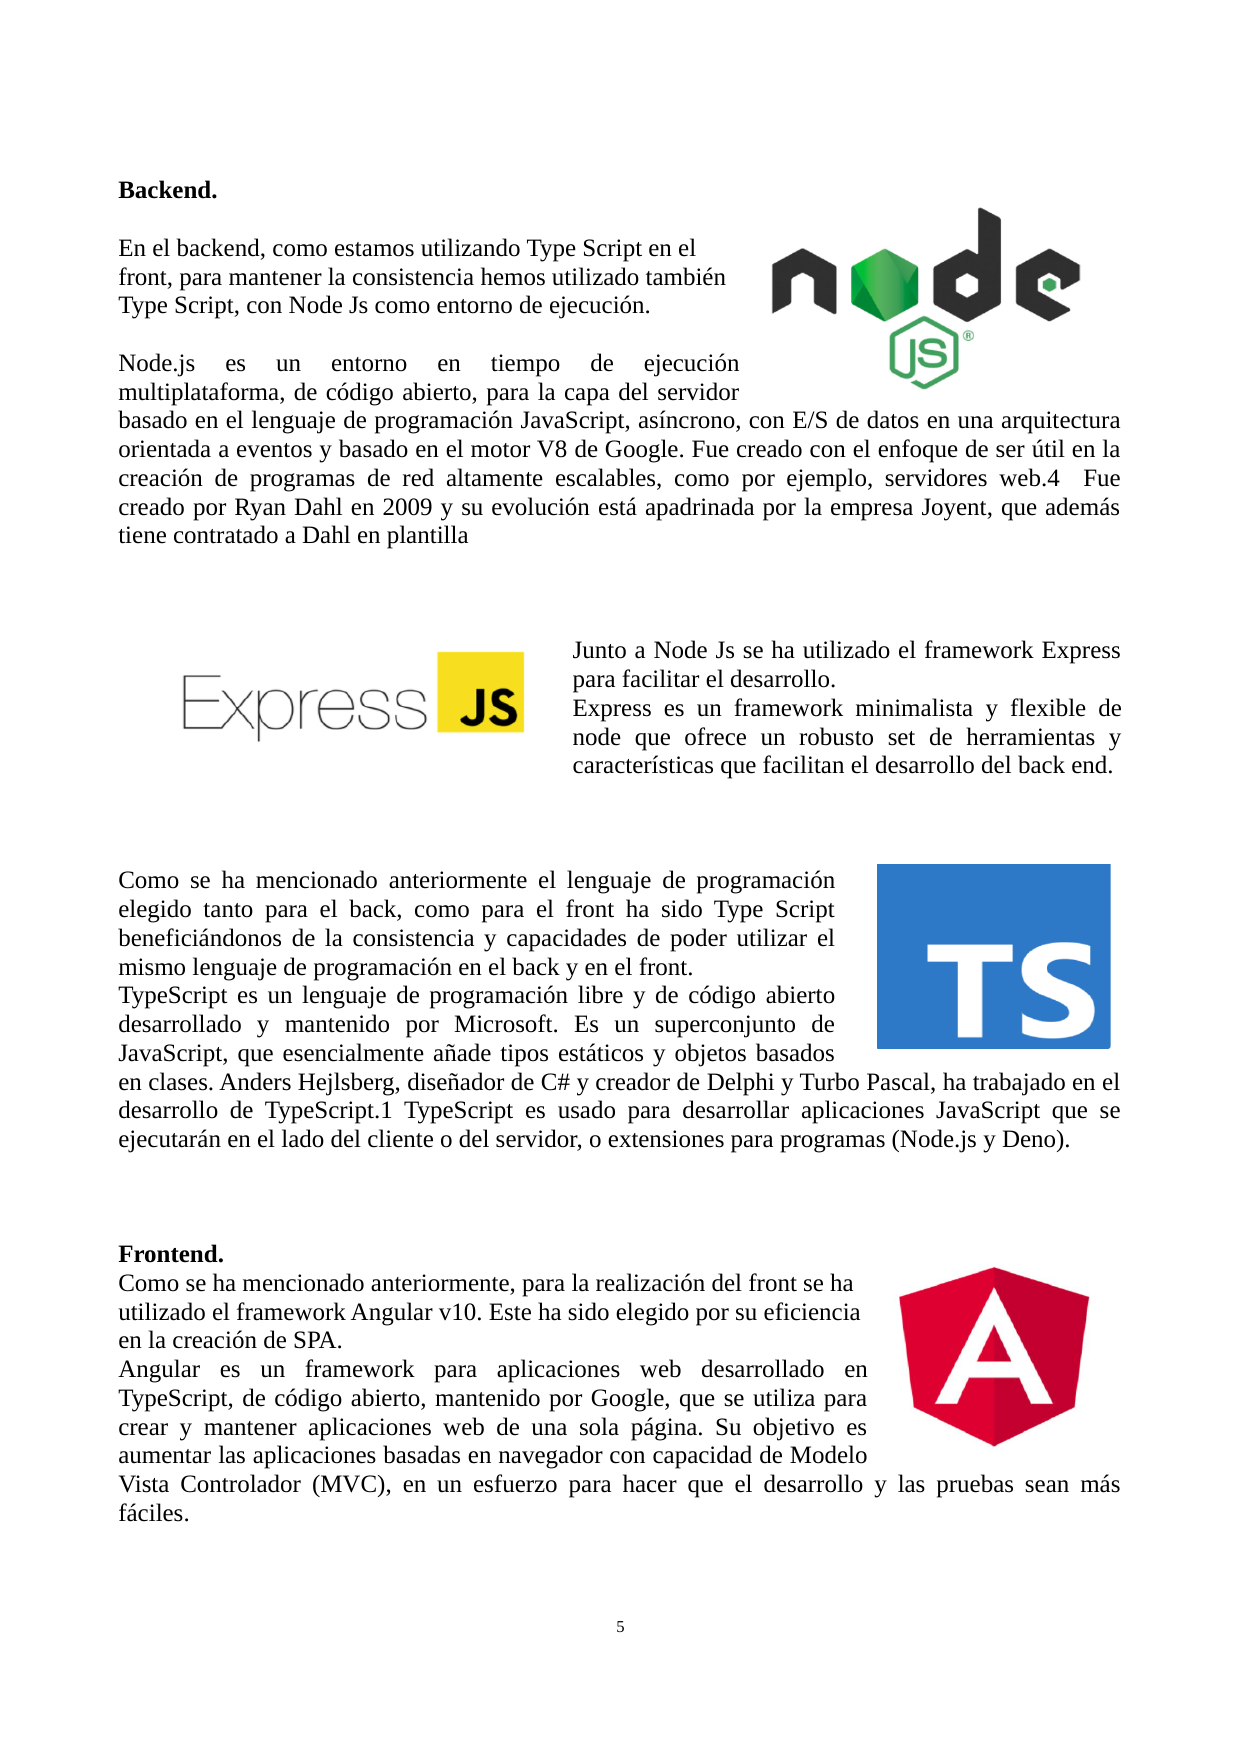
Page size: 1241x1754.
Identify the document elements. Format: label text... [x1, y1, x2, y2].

text Junto a Node Js se ha utilizado el framework Express para facilitar el desarrollo. [573, 636, 1122, 693]
text Node.js es un entorno en tiempo de ejecución multiplataforma, de código abierto, para la capa del servidor basado en el lenguaje de programación JavaScript, asíncrono, con E/S de datos en una arquitectura orientada a eventos y basado en el motor V8 de Google. Fue creado con el enfoque de ser útil en la creación de programas de red altamente escalables, como por ejemplo, servidores web.4 Fue creado por Ryan Dahl en 2009 y su evolución está apadrinada por la empresa Joyent, que además tiene contratado a Dahl en plantilla [118, 348, 1122, 549]
text Angular es un framework para aplicaciones web desarrollado en TypeScript, de código abierto, mantenido por Google, que se utiliza para crear y mantener aplicaciones web de una sola página. Su objetivo es aumentar las aplicaciones basadas en navegador con capacidad de Modelo Vista Controlador (MVC), en un esfuerzo para hacer que el desarrollo y las pruebas sean más fáciles. [118, 1354, 1122, 1527]
text Backend. [118, 176, 1122, 204]
text Como se ha mencionado anteriormente, para la realización del front se ha utilizado el framework Angular v10. Este ha sido elegido por su eficiencia en la creación de SPA. [118, 1268, 868, 1354]
text Frontend. [118, 1239, 1122, 1268]
picture [123, 598, 573, 792]
text Express es un framework minimalista y flexible de node que ofrece un robusto set de herramientas y características que facilitan el desarrollo del back end. [573, 693, 1122, 779]
picture [868, 1245, 1114, 1459]
text Como se ha mencionado anteriormente el lenguaje de programación elegido tanto para el back, como para el front ha sido Type Script beneficiándonos de la consistencia y capacidades de poder utilizar el mismo lenguaje de programación en el back y en el front. [118, 866, 877, 981]
picture [877, 864, 1111, 1049]
text TypeScript es un lenguaje de programación libre y de código abierto desarrollado y mantenido por Microsoft. Es un superconjunto de JavaScript, que esencialmente añade tipos estáticos y objetos basados en clases. Anders Hejlsberg, diseñador de C# y creador de Delphi y Turbo Pascal, ha trabajado en el desarrollo de TypeScript.1 TypeScript es usado para desarrollar aplicaciones JavaScript que se ejecutarán en el lado del cliente o del servidor, o extensiones para programas (Node.js y Deno). [118, 981, 1122, 1153]
picture [740, 196, 1110, 398]
text En el backend, como estamos utilizando Type Script en el front, para mantener la consistencia hemos utilizado también Type Script, con Node Js como entorno de ejecución. [118, 233, 740, 319]
